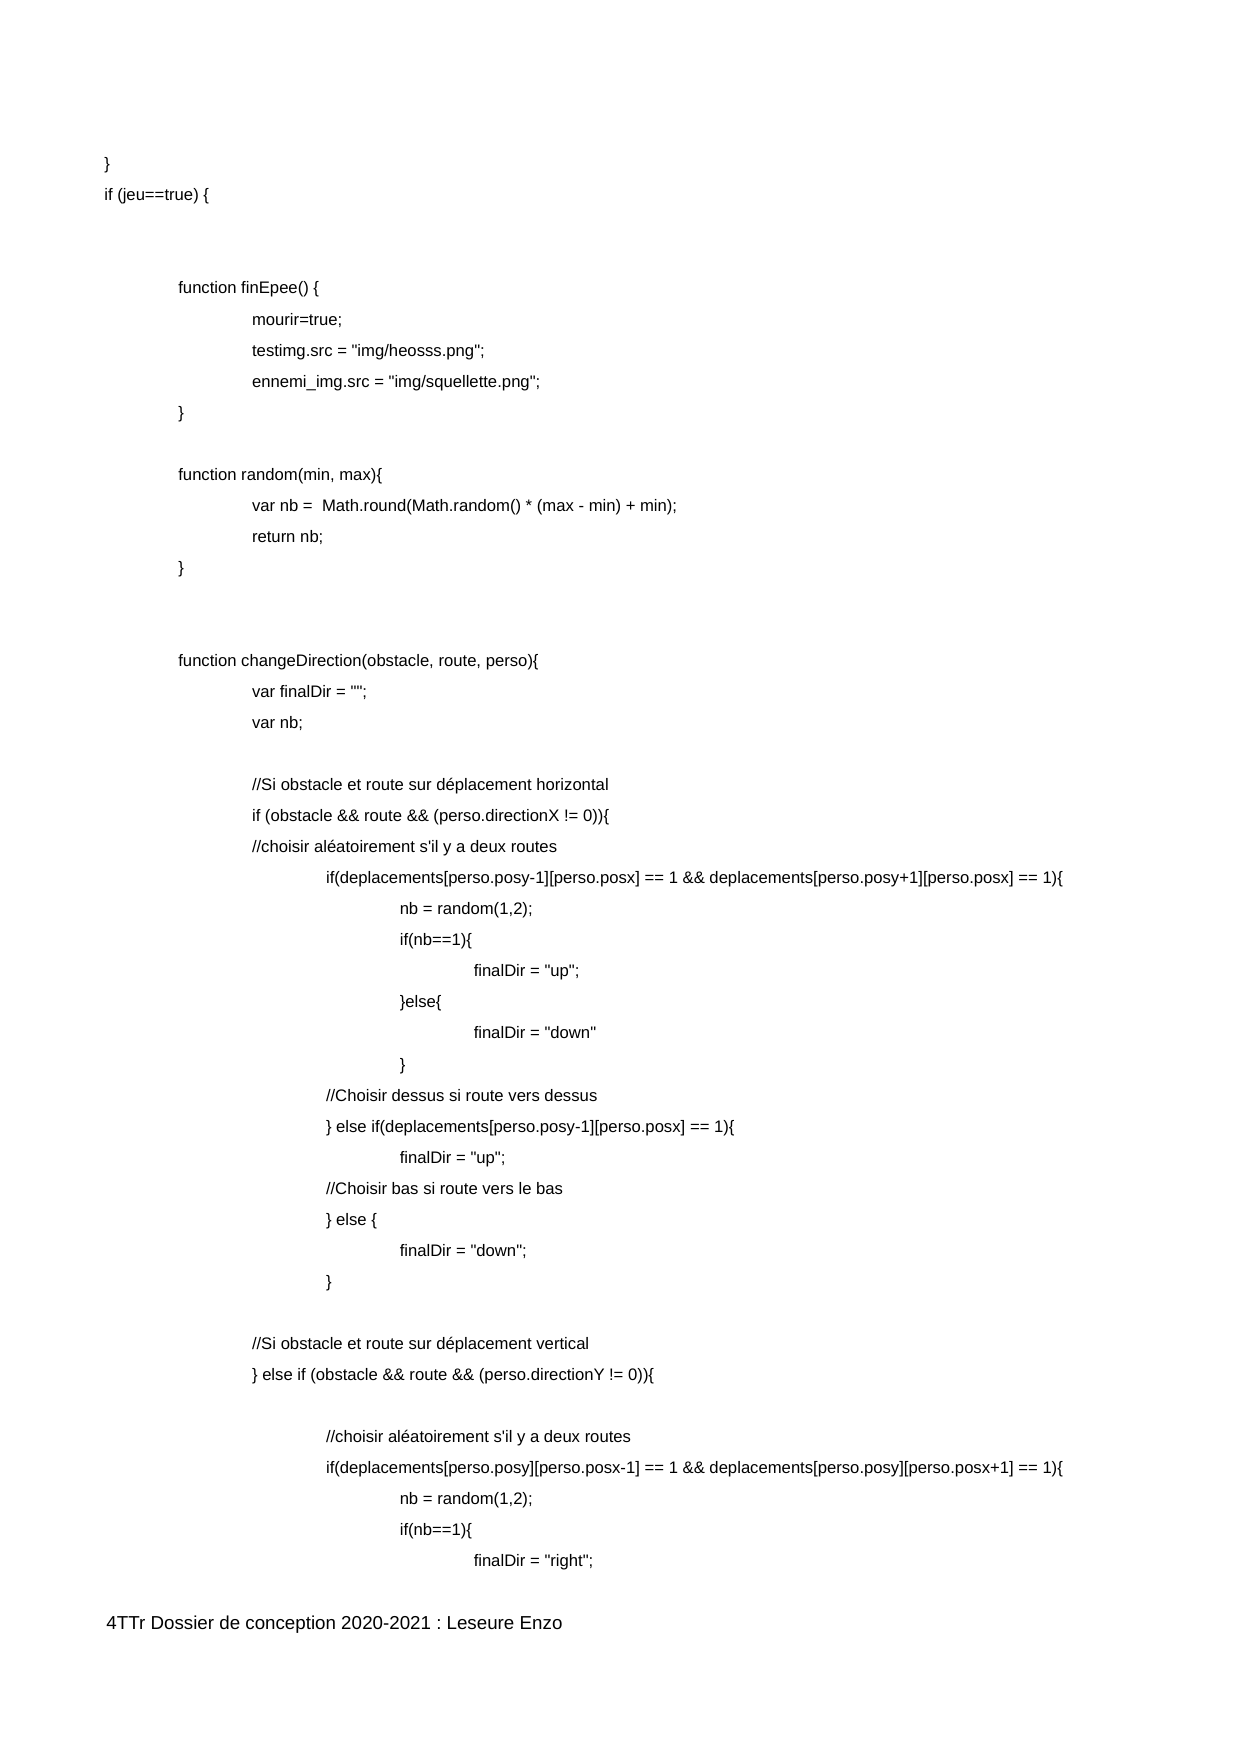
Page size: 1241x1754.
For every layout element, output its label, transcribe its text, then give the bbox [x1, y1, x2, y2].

text } [104, 402, 1134, 422]
text nb = random(1,2); [104, 899, 1134, 918]
text ennemi_img.src = "img/squellette.png"; [104, 371, 1134, 391]
text //Si obstacle et route sur déplacement horizontal [104, 775, 1134, 794]
text function changeDirection(obstacle, route, perso){ [104, 651, 1134, 670]
text if (obstacle && route && (perso.directionX != 0)){ [104, 806, 1134, 825]
text } [104, 558, 1134, 577]
text finalDir = "down" [104, 1023, 1134, 1042]
text //Choisir dessus si route vers dessus [104, 1085, 1134, 1104]
text var nb; [104, 713, 1134, 732]
text if(nb==1){ [104, 930, 1134, 949]
text } [104, 1054, 1134, 1073]
text return nb; [104, 527, 1134, 546]
text if(nb==1){ [104, 1520, 1134, 1539]
text }else{ [104, 992, 1134, 1011]
text var nb = Math.round(Math.random() * (max - min) + min); [104, 496, 1134, 515]
text function finEpee() { [104, 278, 1134, 297]
text if(deplacements[perso.posy][perso.posx-1] == 1 && deplacements[perso.posy][perso.posx+1] == 1){ [104, 1458, 1134, 1477]
text //Si obstacle et route sur déplacement vertical [104, 1334, 1134, 1353]
text } [104, 1272, 1134, 1291]
text finalDir = "down"; [104, 1241, 1134, 1260]
text } [104, 154, 1134, 173]
text } else if (obstacle && route && (perso.directionY != 0)){ [104, 1365, 1134, 1384]
text finalDir = "right"; [104, 1551, 1134, 1570]
text } else if(deplacements[perso.posy-1][perso.posx] == 1){ [104, 1116, 1134, 1136]
text } else { [104, 1209, 1134, 1229]
text testimg.src = "img/heosss.png"; [104, 340, 1134, 359]
text //Choisir bas si route vers le bas [104, 1178, 1134, 1198]
text //choisir aléatoirement s'il y a deux routes [104, 837, 1134, 856]
text //choisir aléatoirement s'il y a deux routes [104, 1427, 1134, 1446]
text if (jeu==true) { [104, 185, 1134, 204]
text var finalDir = ""; [104, 682, 1134, 701]
text if(deplacements[perso.posy-1][perso.posx] == 1 && deplacements[perso.posy+1][perso.posx] == 1){ [104, 868, 1134, 887]
text mourir=true; [104, 309, 1134, 328]
text finalDir = "up"; [104, 1147, 1134, 1167]
text finalDir = "up"; [104, 961, 1134, 980]
text nb = random(1,2); [104, 1489, 1134, 1508]
text function random(min, max){ [104, 464, 1134, 484]
